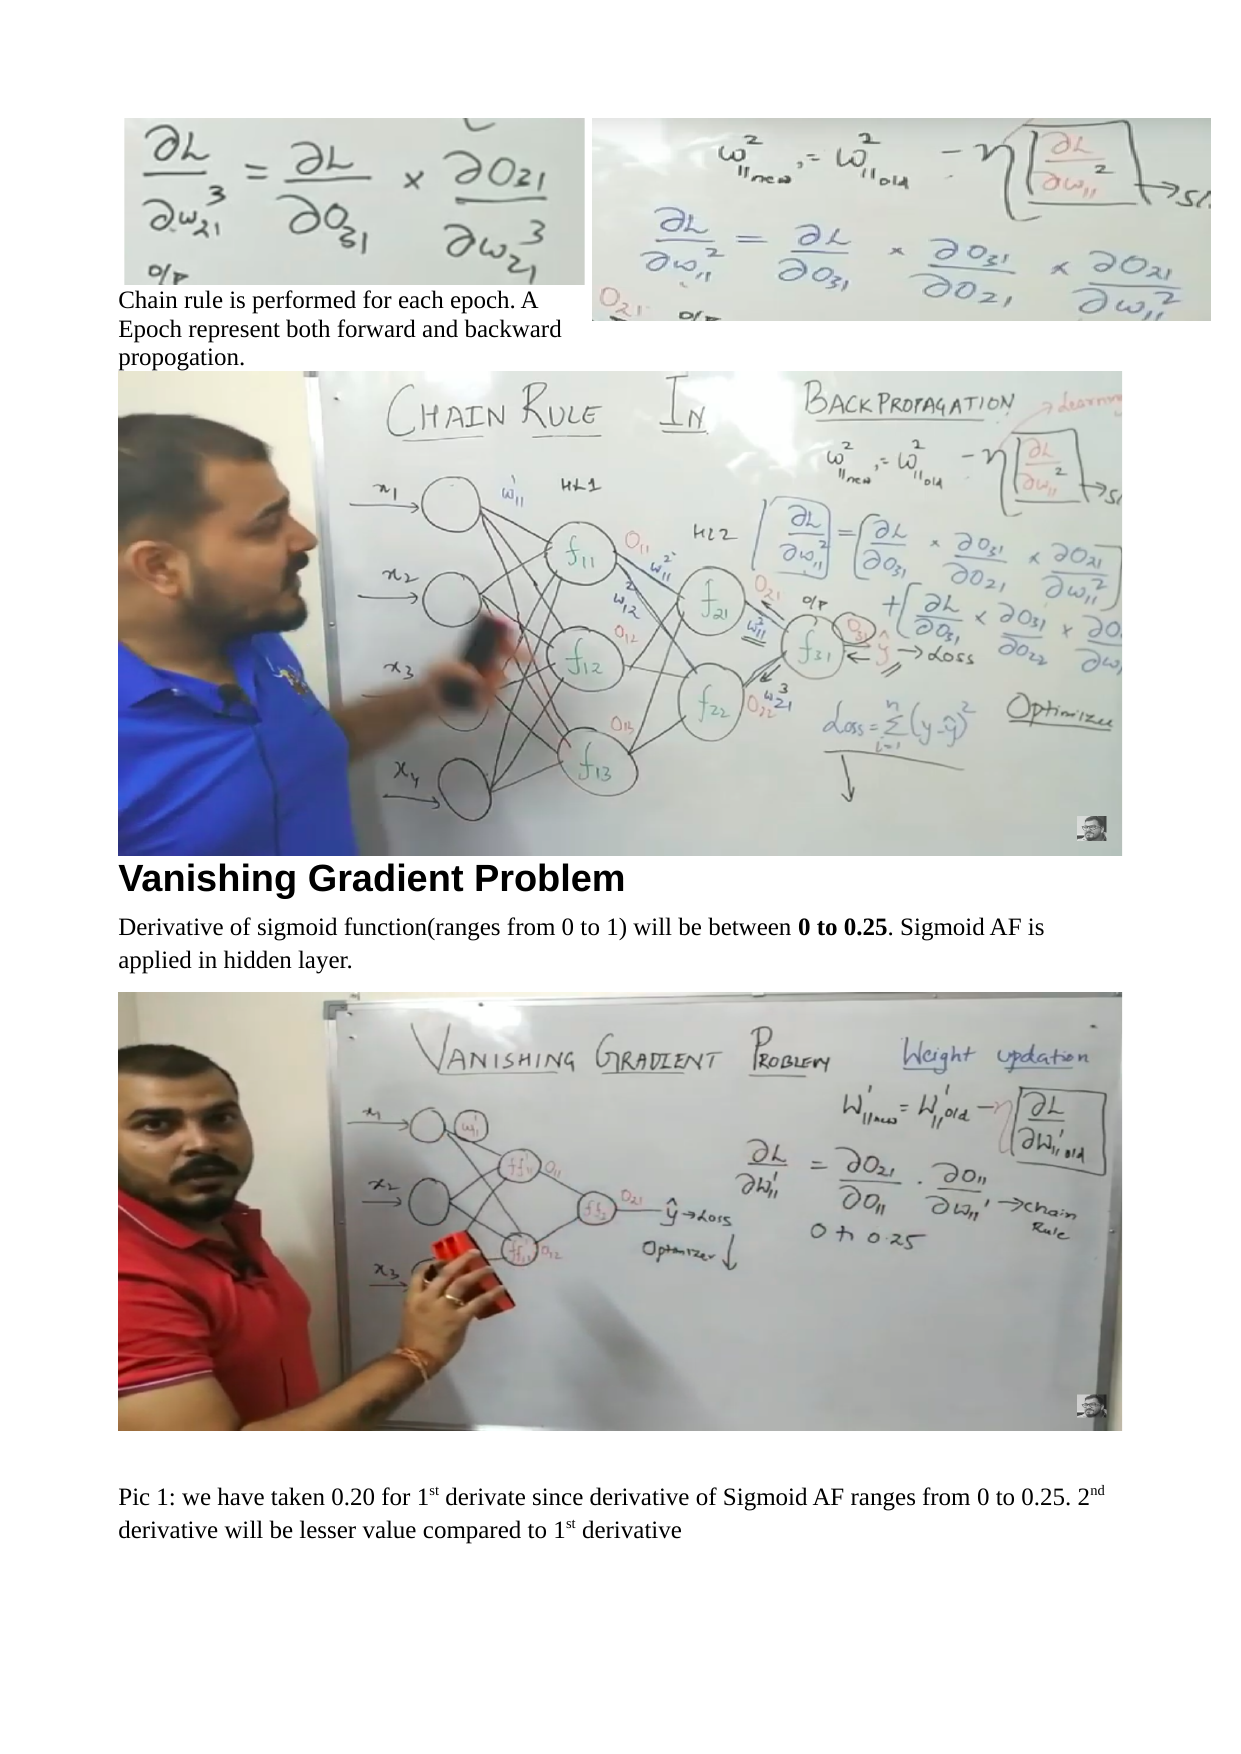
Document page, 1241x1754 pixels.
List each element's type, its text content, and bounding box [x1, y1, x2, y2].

subtitle Vanishing Gradient Problem [118, 856, 1122, 899]
picture [592, 118, 1211, 321]
text Derivative of sigmoid function(ranges from 0 to 1) will be between 0 to 0.25. Sigmoid AF is applied in hidden layer. [118, 912, 1122, 974]
picture [124, 118, 585, 285]
text Chain rule is performed for each epoch. A Epoch represent both forward and backward propogation. [118, 147, 1122, 371]
picture [118, 992, 1123, 1431]
text Pic 1: we have taken 0.20 for 1st derivate since derivative of Sigmoid AF ranges from 0 to 0.25. 2nd derivative will be lesser value compared to 1st derivative [118, 1482, 1122, 1544]
picture [118, 371, 1123, 856]
